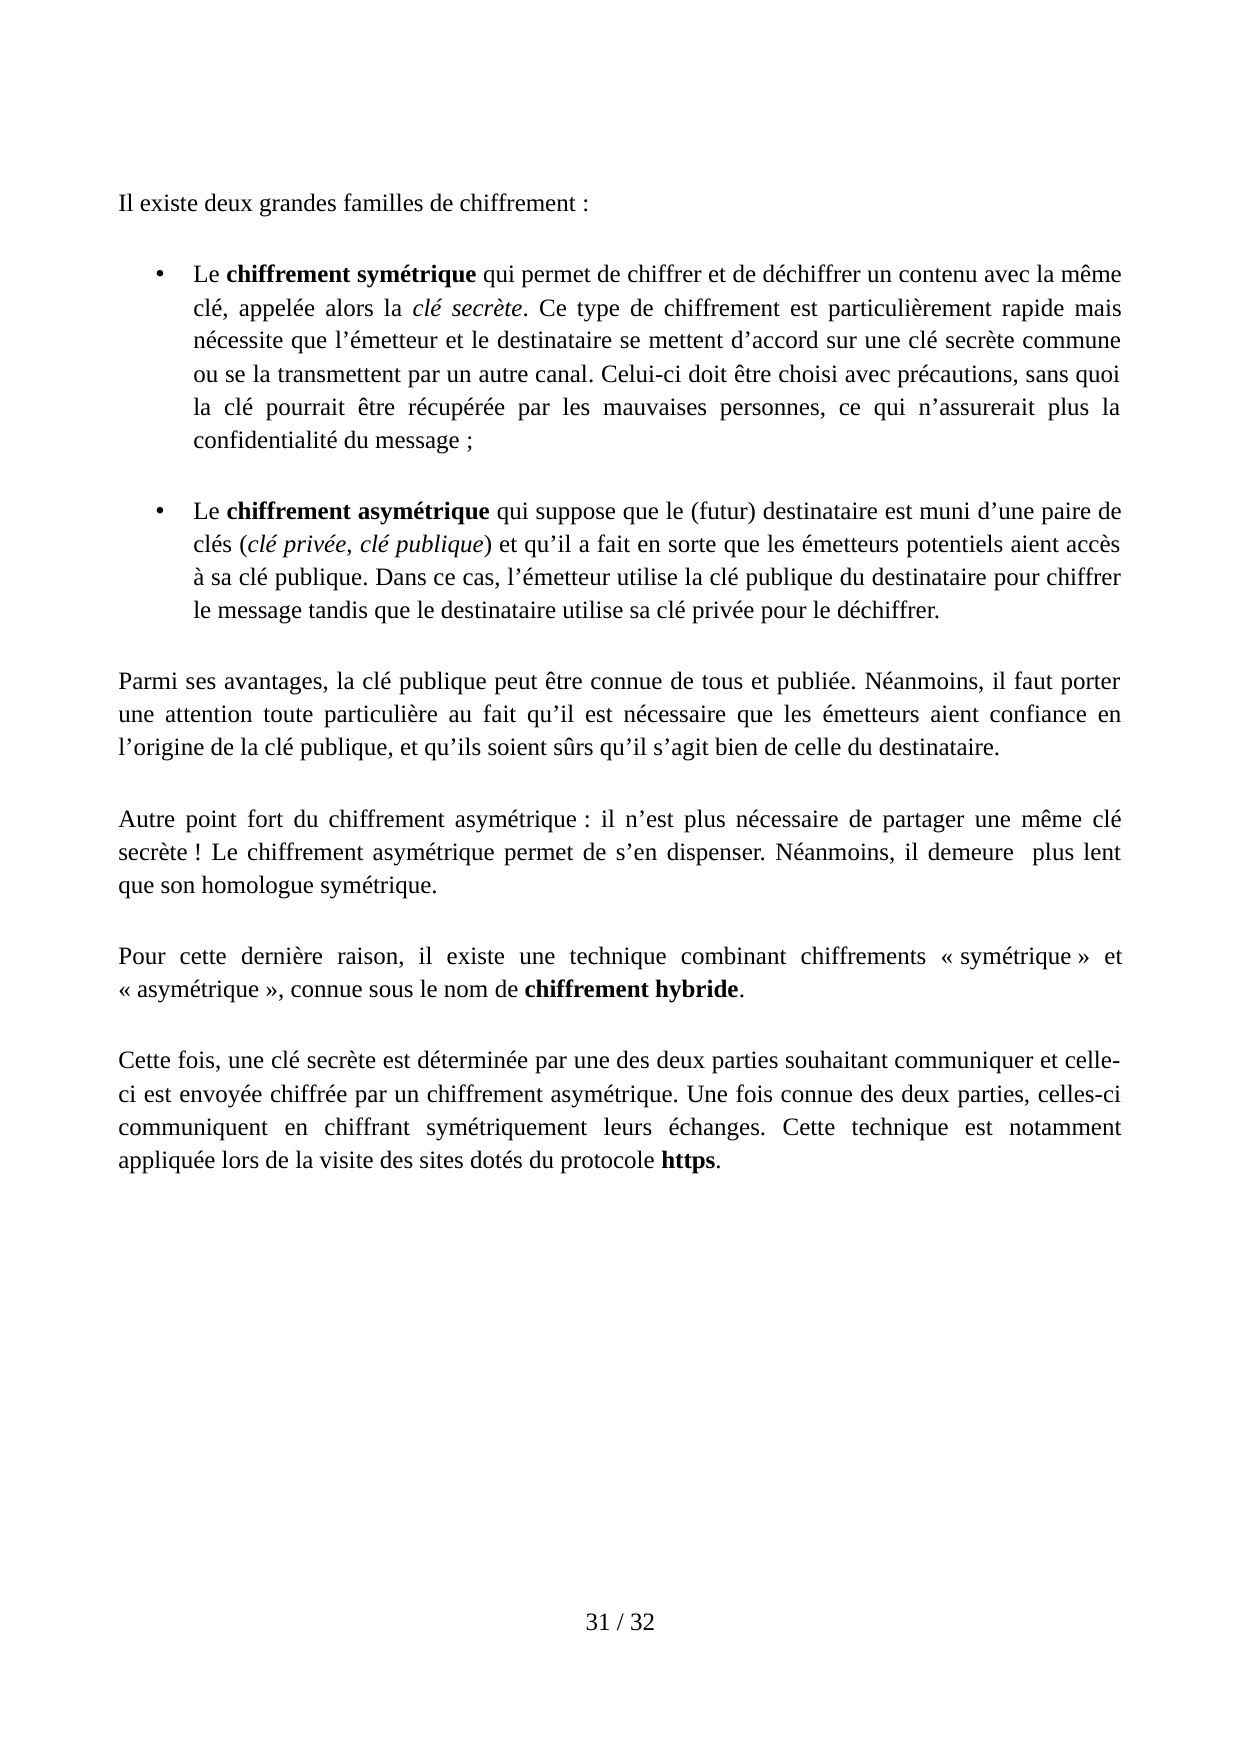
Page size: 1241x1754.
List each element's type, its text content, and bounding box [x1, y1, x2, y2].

text Il existe deux grandes familles de chiffrement : [118, 188, 1122, 217]
list Le chiffrement asymétrique qui suppose que le (futur) destinataire est muni d’une paire de clés (clé privée, clé publique) et qu’il a fait en sorte que les émetteurs potentiels aient accès à sa clé publique. Dans ce cas, l’émetteur utilise la clé publique du destinataire pour chiffrer le message tandis que le destinataire utilise sa clé privée pour le déchiffrer. [156, 496, 1122, 624]
list Le chiffrement symétrique qui permet de chiffrer et de déchiffrer un contenu avec la même clé, appelée alors la clé secrète. Ce type de chiffrement est particulièrement rapide mais nécessite que l’émetteur et le destinataire se mettent d’accord sur une clé secrète commune ou se la transmettent par un autre canal. Celui-ci doit être choisi avec précautions, sans quoi la clé pourrait être récupérée par les mauvaises personnes, ce qui n’assurerait plus la confidentialité du message ; [156, 259, 1122, 453]
text Autre point fort du chiffrement asymétrique : il n’est plus nécessaire de partager une même clé secrète ! Le chiffrement asymétrique permet de s’en dispenser. Néanmoins, il demeure plus lent que son homologue symétrique. [118, 804, 1122, 899]
text Pour cette dernière raison, il existe une technique combinant chiffrements « symétrique » et « asymétrique », connue sous le nom de chiffrement hybride. [118, 941, 1122, 1003]
text Cette fois, une clé secrète est déterminée par une des deux parties souhaitant communiquer et celle-ci est envoyée chiffrée par un chiffrement asymétrique. Une fois connue des deux parties, celles-ci communiquent en chiffrant symétriquement leurs échanges. Cette technique est notamment appliquée lors de la visite des sites dotés du protocole https. [118, 1046, 1122, 1173]
text Parmi ses avantages, la clé publique peut être connue de tous et publiée. Néanmoins, il faut porter une attention toute particulière au fait qu’il est nécessaire que les émetteurs aient confiance en l’origine de la clé publique, et qu’ils soient sûrs qu’il s’agit bien de celle du destinataire. [118, 666, 1122, 761]
